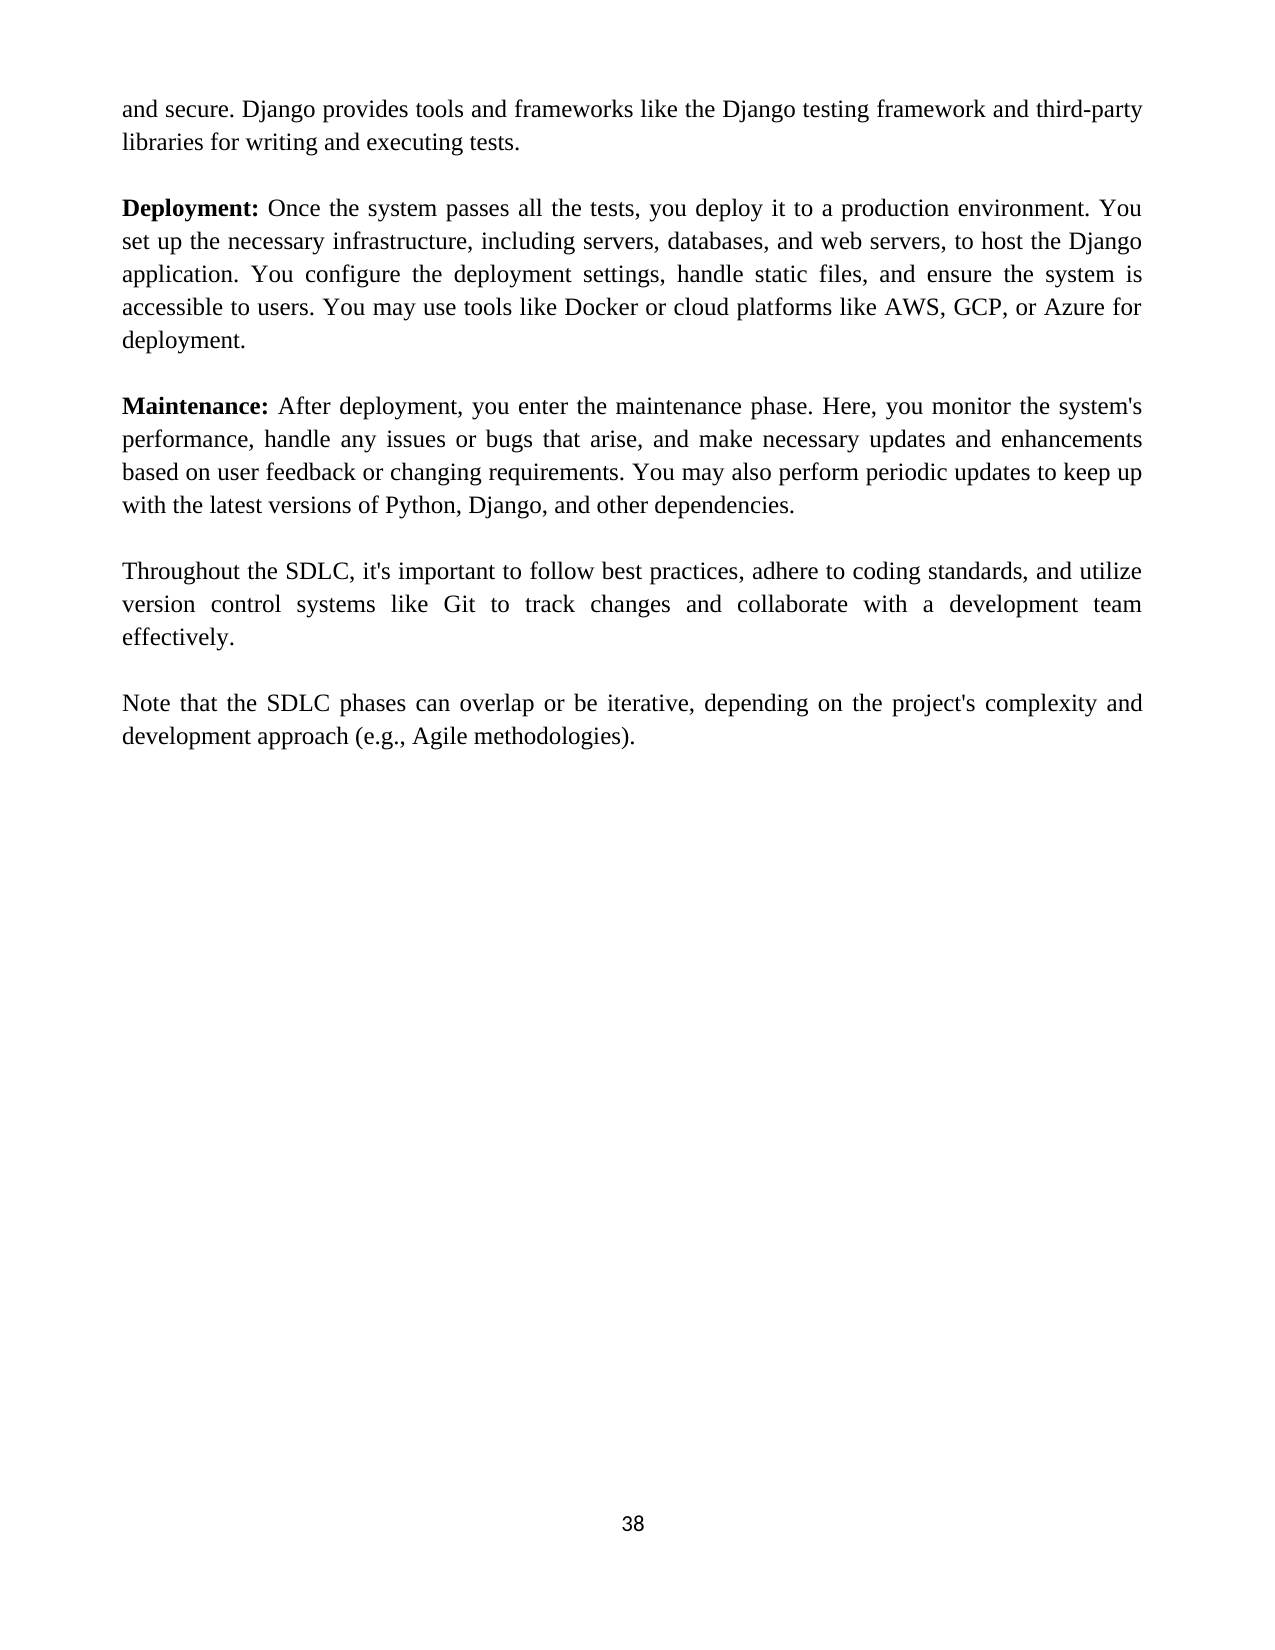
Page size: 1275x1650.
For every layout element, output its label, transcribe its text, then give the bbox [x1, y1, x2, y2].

text Throughout the SDLC, it's important to follow best practices, adhere to coding standards, and utilize version control systems like Git to track changes and collaborate with a development team effectively. [122, 556, 1144, 651]
text Maintenance: After deployment, you enter the maintenance phase. Here, you monitor the system's performance, handle any issues or bugs that arise, and make necessary updates and enhancements based on user feedback or changing requirements. You may also perform periodic updates to keep up with the latest versions of Python, Django, and other dependencies. [122, 391, 1144, 519]
text Deployment: Once the system passes all the tests, you deploy it to a production environment. You set up the necessary infrastructure, including servers, databases, and web servers, to host the Django application. You configure the deployment settings, handle static files, and ensure the system is accessible to users. You may use tools like Docker or cloud platforms like AWS, GCP, or Azure for deployment. [122, 193, 1144, 354]
text Note that the SDLC phases can overlap or be iterative, depending on the project's complexity and development approach (e.g., Agile methodologies). [122, 688, 1144, 750]
text and secure. Django provides tools and frameworks like the Django testing framework and third-party libraries for writing and executing tests. [122, 94, 1144, 156]
